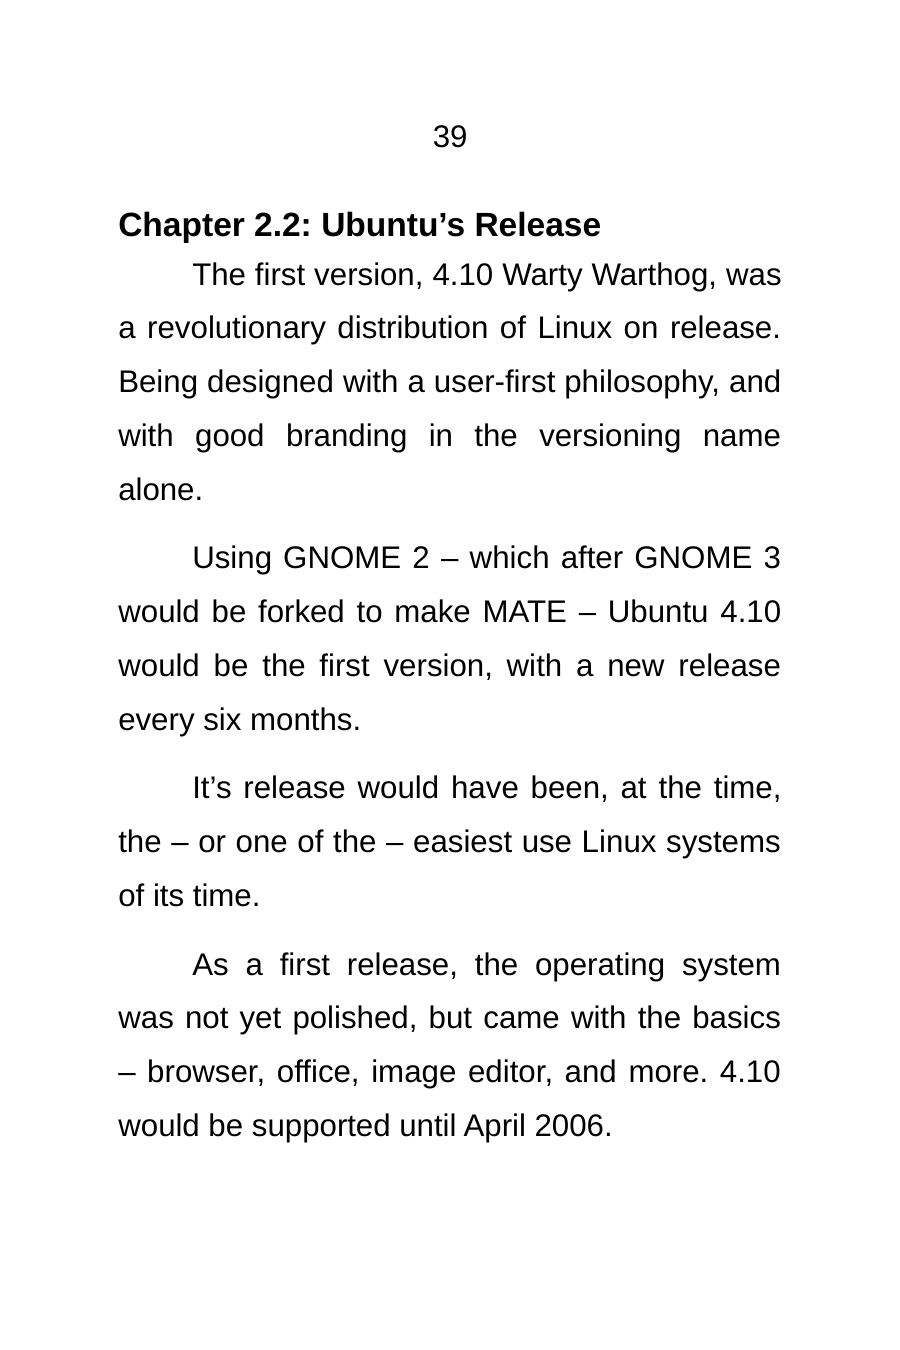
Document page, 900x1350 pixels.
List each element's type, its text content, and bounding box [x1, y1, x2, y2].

text As a first release, the operating system was not yet polished, but came with the basics – browser, office, image editor, and more. 4.10 would be supported until April 2006. [118, 946, 782, 1143]
subtitle Chapter 2.2: Ubuntu’s Release [118, 204, 782, 243]
text Using GNOME 2 – which after GNOME 3 would be forked to make MATE – Ubuntu 4.10 would be the first version, with a new release every six months. [118, 539, 782, 737]
text It’s release would have been, at the time, the – or one of the – easiest use Linux systems of its time. [118, 769, 782, 913]
text The first version, 4.10 Warty Warthog, was a revolutionary distribution of Linux on release. Being designed with a user-first philosophy, and with good branding in the versioning name alone. [118, 256, 782, 507]
